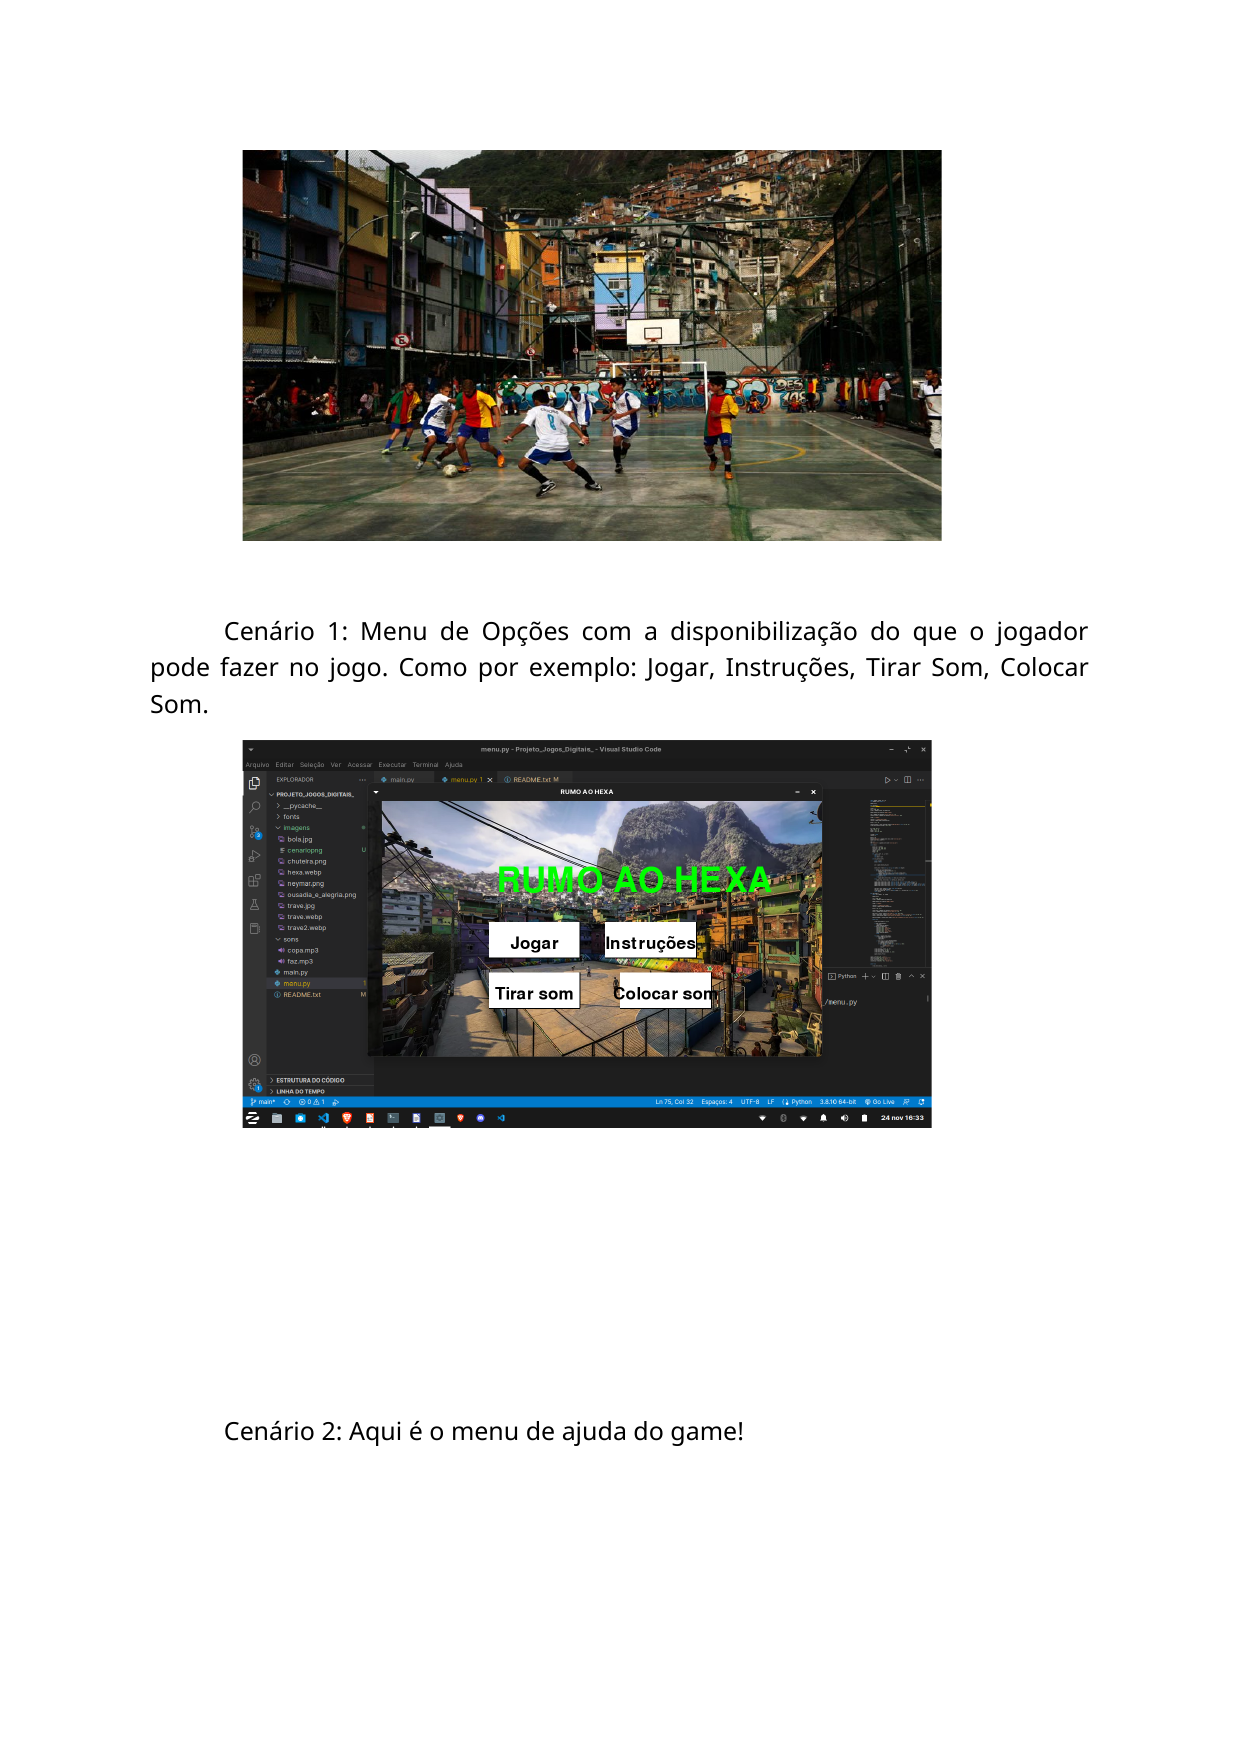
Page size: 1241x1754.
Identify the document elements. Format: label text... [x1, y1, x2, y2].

text Cenário 1: Menu de Opções com a disponibilização do que o jogador pode fazer no jogo. Como por exemplo: Jogar, Instruções, Tirar Som, Colocar Som. [150, 613, 1090, 721]
text Cenário 2: Aqui é o menu de ajuda do game! [150, 1414, 1090, 1448]
picture [242, 150, 942, 541]
picture [242, 740, 932, 1128]
